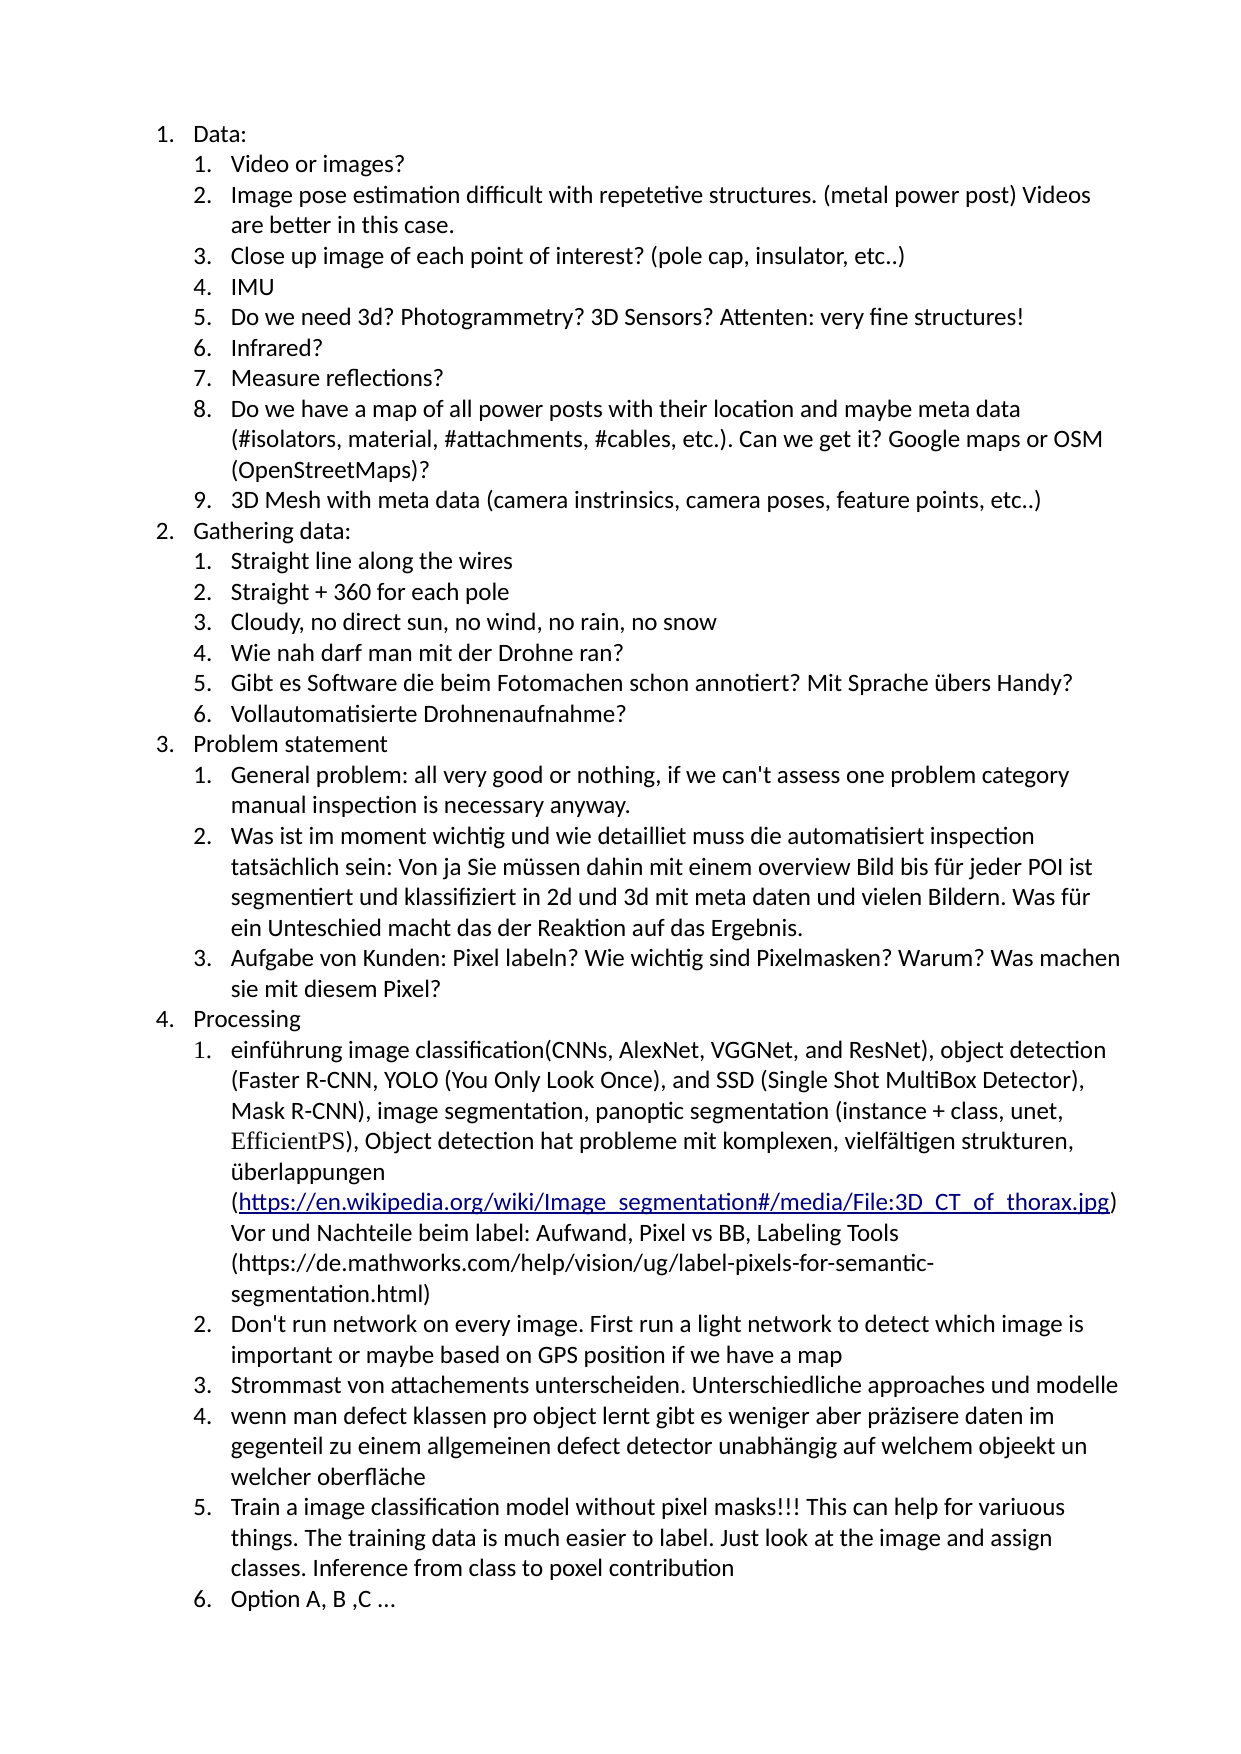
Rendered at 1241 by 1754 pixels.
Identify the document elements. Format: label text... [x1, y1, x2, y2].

list Straight line along the wires [193, 545, 1122, 576]
list Measure reflections? [193, 362, 1122, 393]
list Don't run network on every image. First run a light network to detect which image is important or maybe based on GPS position if we have a map [193, 1308, 1122, 1369]
list Do we have a map of all power posts with their location and maybe meta data (#isolators, material, #attachments, #cables, etc.). Can we get it? Google maps or OSM (OpenStreetMaps)? [193, 393, 1122, 484]
list Straight + 360 for each pole [193, 576, 1122, 606]
list Option A, B ,C ... [193, 1583, 1122, 1614]
list Infrared? [193, 332, 1122, 362]
list Train a image classification model without pixel masks!!! This can help for variuous things. The training data is much easier to label. Just look at the image and assign classes. Inference from class to poxel contribution [193, 1492, 1122, 1583]
list Aufgabe von Kunden: Pixel labeln? Wie wichtig sind Pixelmasken? Warum? Was machen sie mit diesem Pixel? [193, 942, 1122, 1003]
list IMU [193, 271, 1122, 301]
list Vollautomatisierte Drohnenaufnahme? [193, 698, 1122, 728]
list Problem statement [156, 728, 1122, 759]
list Gathering data: [156, 515, 1122, 545]
list Close up image of each point of interest? (pole cap, insulator, etc..) [193, 240, 1122, 271]
list Do we need 3d? Photogrammetry? 3D Sensors? Attenten: very fine structures! [193, 301, 1122, 332]
list Image pose estimation difficult with repetetive structures. (metal power post) Videos are better in this case. [193, 179, 1122, 240]
list Data: [156, 118, 1122, 149]
list wenn man defect klassen pro object lernt gibt es weniger aber präzisere daten im gegenteil zu einem allgemeinen defect detector unabhängig auf welchem objeekt un welcher oberfläche [193, 1400, 1122, 1492]
list Video or images? [193, 149, 1122, 179]
list Was ist im moment wichtig und wie detailliet muss die automatisiert inspection tatsächlich sein: Von ja Sie müssen dahin mit einem overview Bild bis für jeder POI ist segmentiert und klassifiziert in 2d und 3d mit meta daten und vielen Bildern. Was für ein Unteschied macht das der Reaktion auf das Ergebnis. [193, 820, 1122, 942]
list einführung image classification(CNNs, AlexNet, VGGNet, and ResNet), object detection (Faster R-CNN, YOLO (You Only Look Once), and SSD (Single Shot MultiBox Detector), Mask R-CNN), image segmentation, panoptic segmentation (instance + class, unet, EfficientPS), Object detection hat probleme mit komplexen, vielfältigen strukturen, überlappungen (https://en.wikipedia.org/wiki/Image_segmentation#/media/File:3D_CT_of_thorax.jpg) Vor und Nachteile beim label: Aufwand, Pixel vs BB, Labeling Tools (https://de.mathworks.com/help/vision/ug/label-pixels-for-semantic-segmentation.html) [193, 1034, 1122, 1308]
list Wie nah darf man mit der Drohne ran? [193, 637, 1122, 667]
list Strommast von attachements unterscheiden. Unterschiedliche approaches und modelle [193, 1369, 1122, 1400]
list Processing [156, 1003, 1122, 1034]
list General problem: all very good or nothing, if we can't assess one problem category manual inspection is necessary anyway. [193, 759, 1122, 820]
list Gibt es Software die beim Fotomachen schon annotiert? Mit Sprache übers Handy? [193, 667, 1122, 698]
list Cloudy, no direct sun, no wind, no rain, no snow [193, 606, 1122, 637]
list 3D Mesh with meta data (camera instrinsics, camera poses, feature points, etc..) [193, 484, 1122, 515]
